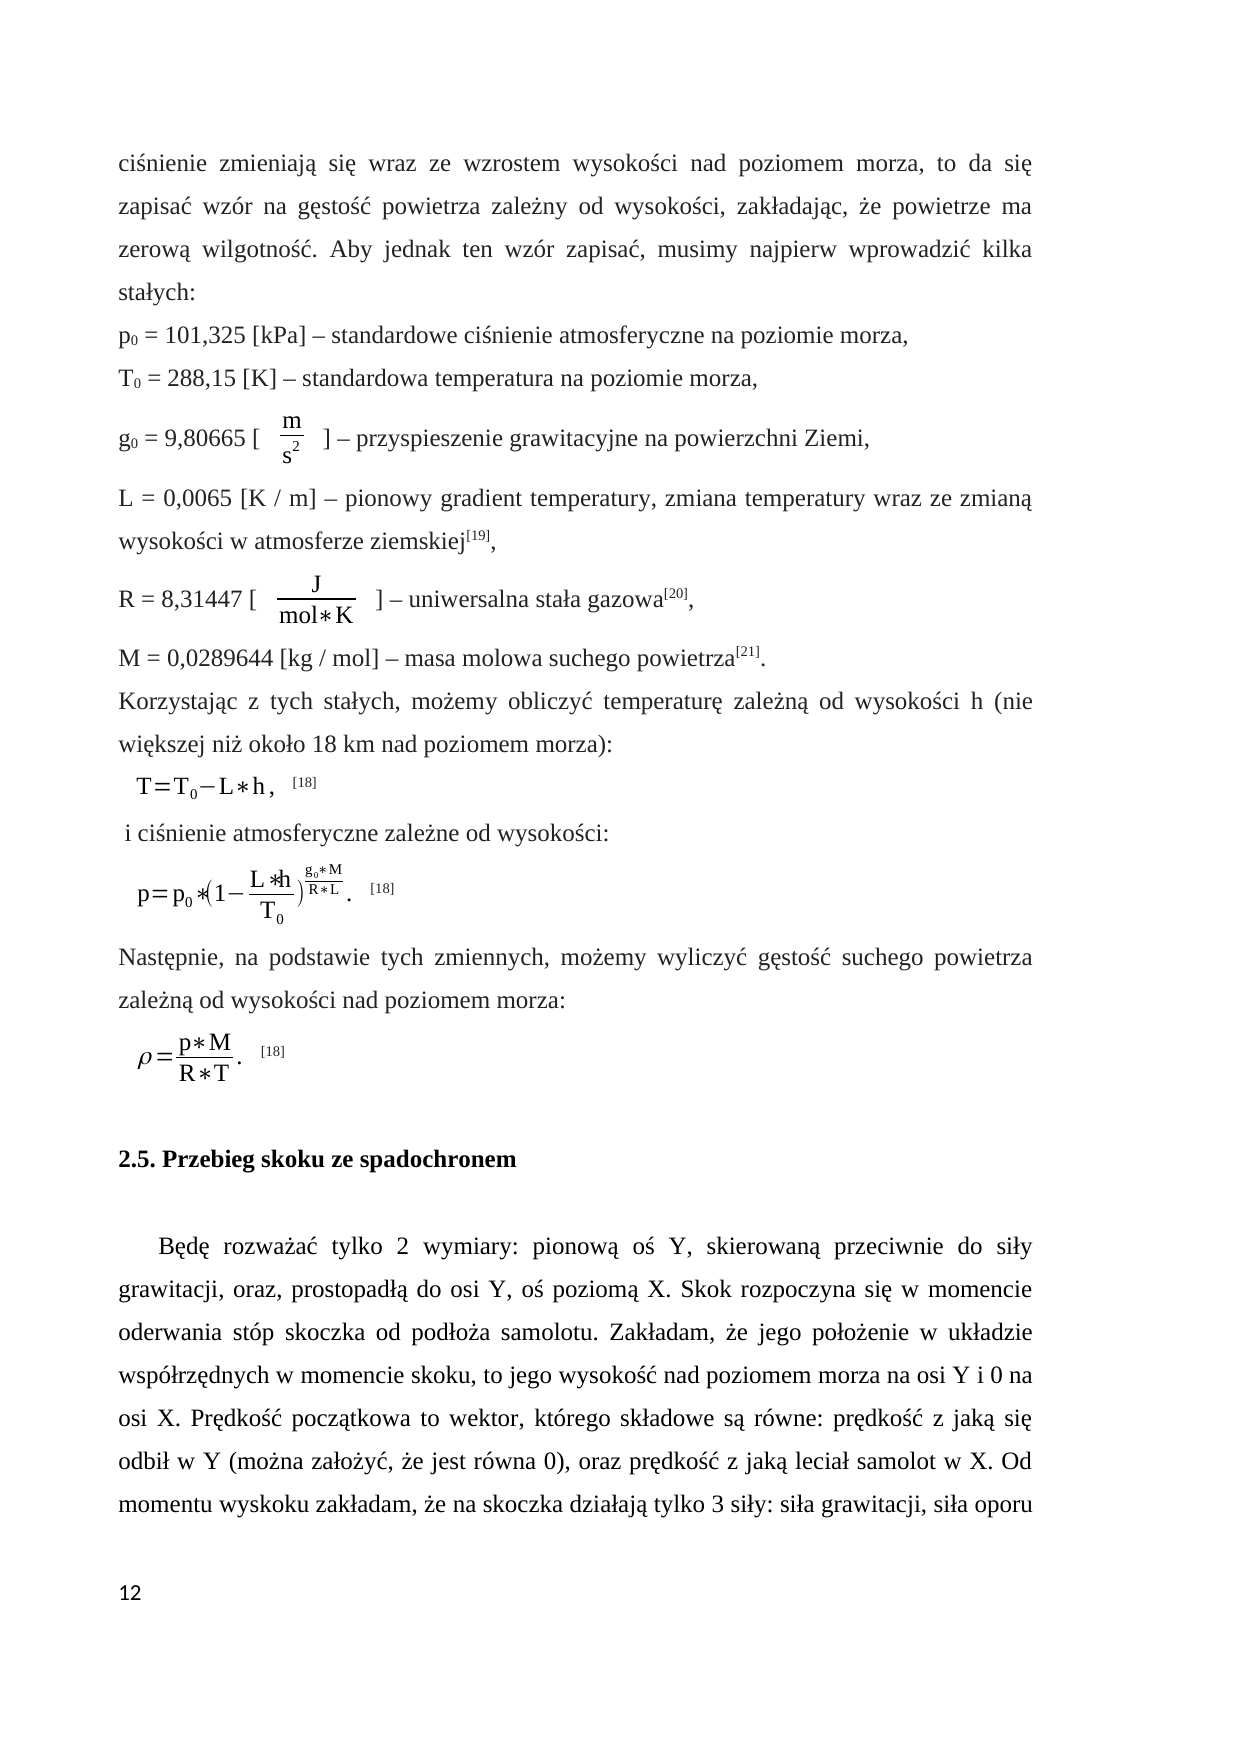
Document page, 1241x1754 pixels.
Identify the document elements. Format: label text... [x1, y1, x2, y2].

text [18] [118, 772, 1033, 803]
text i ciśnienie atmosferyczne zależne od wysokości: [118, 818, 1033, 847]
text [18] [118, 861, 1033, 927]
text 2.5. Przebieg skoku ze spadochronem [118, 1144, 1033, 1173]
text T0 = 288,15 [K] – standardowa temperatura na poziomie morza, [118, 363, 1033, 392]
text R = 8,31447 [] – uniwersalna stała gazowa[20], [118, 569, 1033, 628]
text p0 = 101,325 [kPa] – standardowe ciśnienie atmosferyczne na poziomie morza, [118, 320, 1033, 349]
text Korzystając z tych stałych, możemy obliczyć temperaturę zależną od wysokości h (nie większej niż około 18 km nad poziomem morza): [118, 686, 1033, 758]
text L = 0,0065 [K / m] – pionowy gradient temperatury, zmiana temperatury wraz ze zmianą wysokości w atmosferze ziemskiej[19], [118, 483, 1033, 555]
text [18] [118, 1028, 1033, 1087]
text M = 0,0289644 [kg / mol] – masa molowa suchego powietrza[21]. [118, 643, 1033, 672]
text Będę rozważać tylko 2 wymiary: pionową oś Y, skierowaną przeciwnie do siły grawitacji, oraz, prostopadłą do osi Y, oś poziomą X. Skok rozpoczyna się w momencie oderwania stóp skoczka od podłoża samolotu. Zakładam, że jego położenie w układzie współrzędnych w momencie skoku, to jego wysokość nad poziomem morza na osi Y i 0 na osi X. Prędkość początkowa to wektor, którego składowe są równe: prędkość z jaką się odbił w Y (można założyć, że jest równa 0), oraz prędkość z jaką leciał samolot w X. Od momentu wyskoku zakładam, że na skoczka działają tylko 3 siły: siła grawitacji, siła oporu [118, 1231, 1033, 1518]
text g0 = 9,80665 [] – przyspieszenie grawitacyjne na powierzchni Ziemi, [118, 406, 1033, 469]
text ciśnienie zmieniają się wraz ze wzrostem wysokości nad poziomem morza, to da się zapisać wzór na gęstość powietrza zależny od wysokości, zakładając, że powietrze ma zerową wilgotność. Aby jednak ten wzór zapisać, musimy najpierw wprowadzić kilka stałych: [118, 148, 1033, 306]
text Następnie, na podstawie tych zmiennych, możemy wyliczyć gęstość suchego powietrza zależną od wysokości nad poziomem morza: [118, 942, 1033, 1014]
